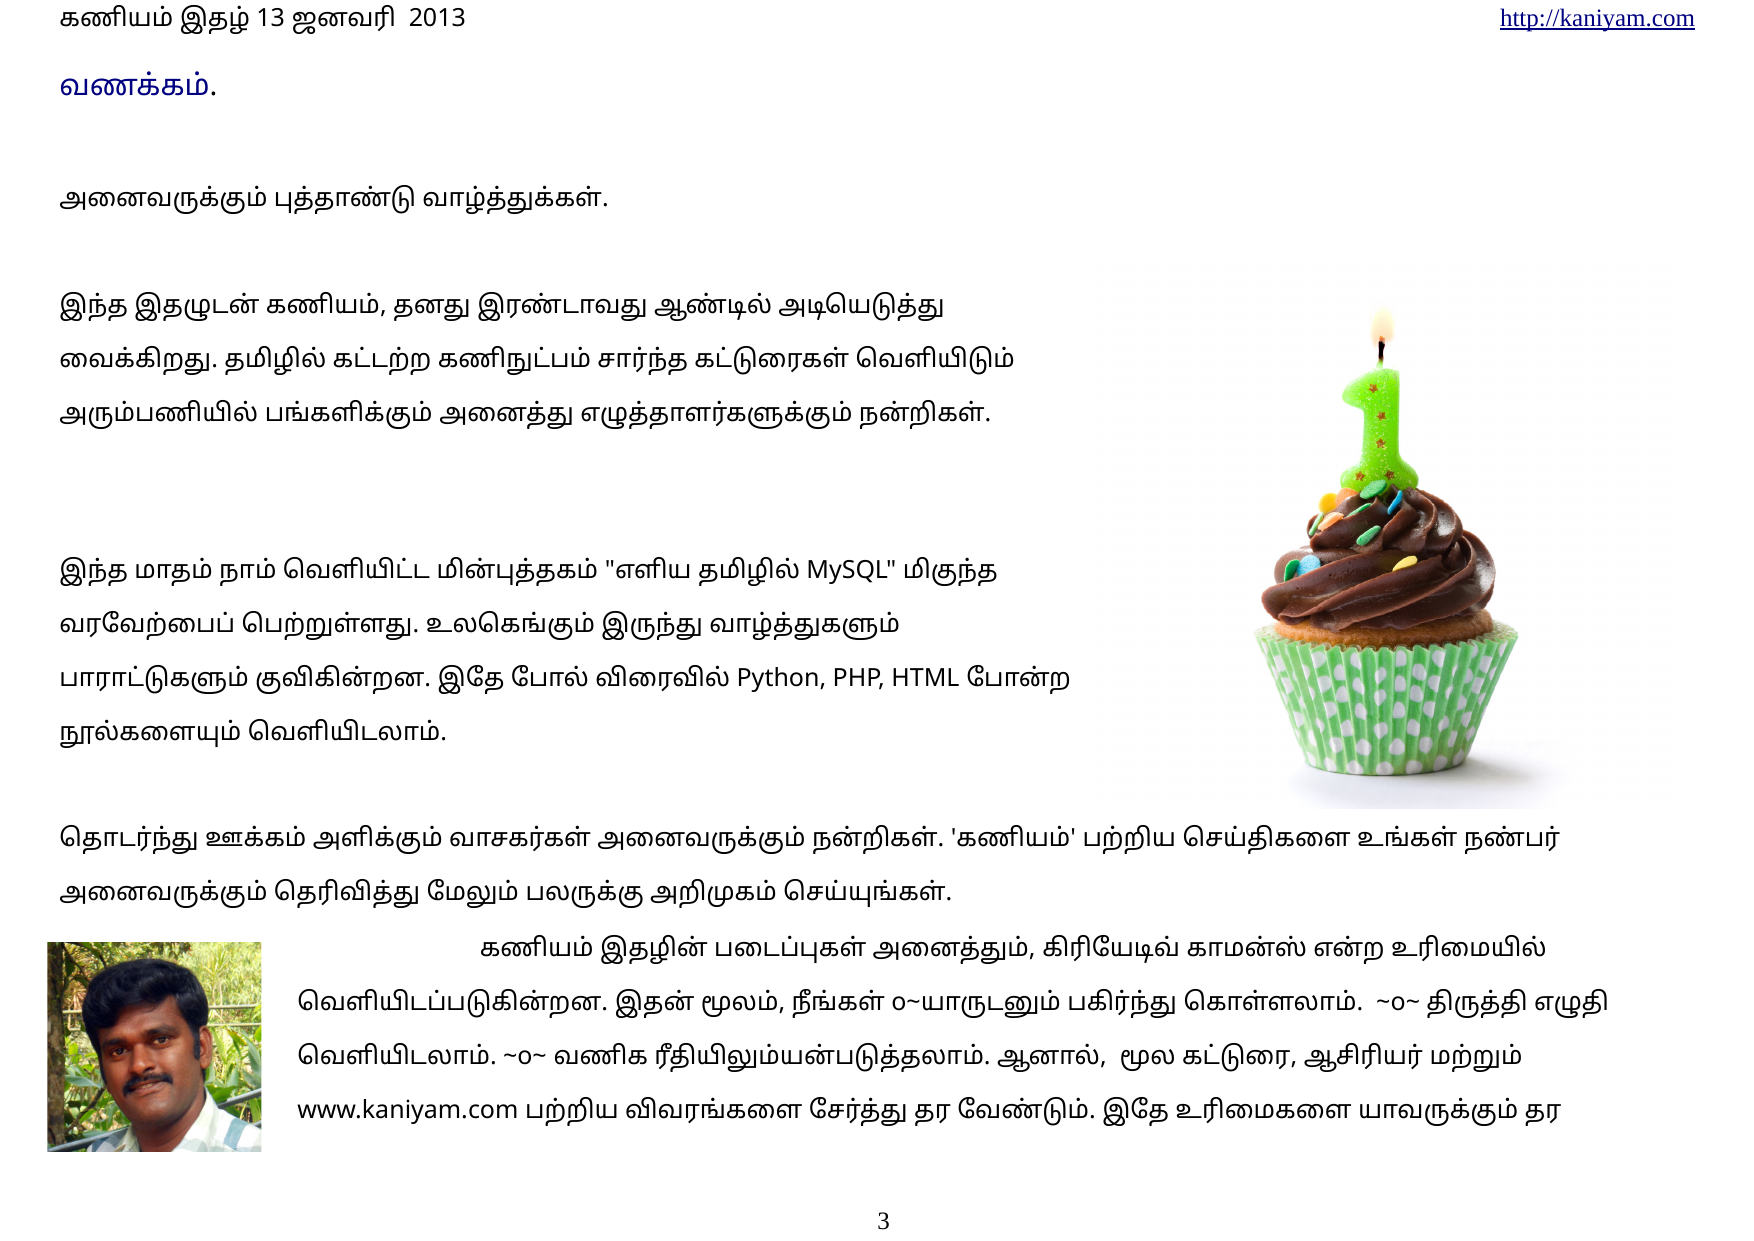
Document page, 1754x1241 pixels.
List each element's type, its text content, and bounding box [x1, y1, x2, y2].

text இந்த இதழுடன் கணியம், தனது இரண்டாவது ஆண்டில் அடியெடுத்து வைக்கிறது. தமிழில் கட்டற்ற கணிநுட்பம் சார்ந்த கட்டுரைகள் வெளியிடும் அரும்பணியில் பங்களிக்கும் அனைத்து எழுத்தாளர்களுக்கும் நன்றிகள். [59, 286, 1094, 431]
text [1672, 552, 1695, 751]
text அனைவருக்கும் புத்தாண்டு வாழ்த்துக்கள். [59, 180, 1695, 217]
picture [1094, 255, 1672, 809]
text தொடர்ந்து ஊக்கம் அளிக்கும் வாசகர்கள் அனைவருக்கும் நன்றிகள். 'கணியம்' பற்றிய செய்திகளை உங்கள் நண்பர் அனைவருக்கும் தெரிவித்து மேலும் பலருக்கு அறிமுகம் செய்யுங்கள். [59, 820, 1695, 911]
text கணியம் இதழின் படைப்புகள் அனைத்தும், கிரியேடிவ் காமன்ஸ் என்ற உரிமையில் வெளியிடப்படுகின்றன. இதன் மூலம், நீங்கள் o~யாருடனும் பகிர்ந்து கொள்ளலாம். ~o~ திருத்தி எழுதி வெளியிடலாம். ~o~ வணிக ரீதியிலும்யன்படுத்தலாம். ஆனால், மூல கட்டுரை, ஆசிரியர் மற்றும் www.kaniyam.com பற்றிய விவரங்களை சேர்த்து தர வேண்டும். இதே உரிமைகளை யாவருக்கும் தர [297, 929, 1695, 1128]
text வணக்கம். [59, 64, 1695, 107]
picture [47, 942, 262, 1152]
text இந்த மாதம் நாம் வெளியிட்ட மின்புத்தகம் "எளிய தமிழில் MySQL" மிகுந்த வரவேற்பைப் பெற்றுள்ளது. உலகெங்கும் இருந்து வாழ்த்துகளும் பாராட்டுகளும் குவிகின்றன. இதே போல் விரைவில் Python, PHP, HTML போன்ற நூல்களையும் வெளியிடலாம். [59, 552, 1094, 751]
